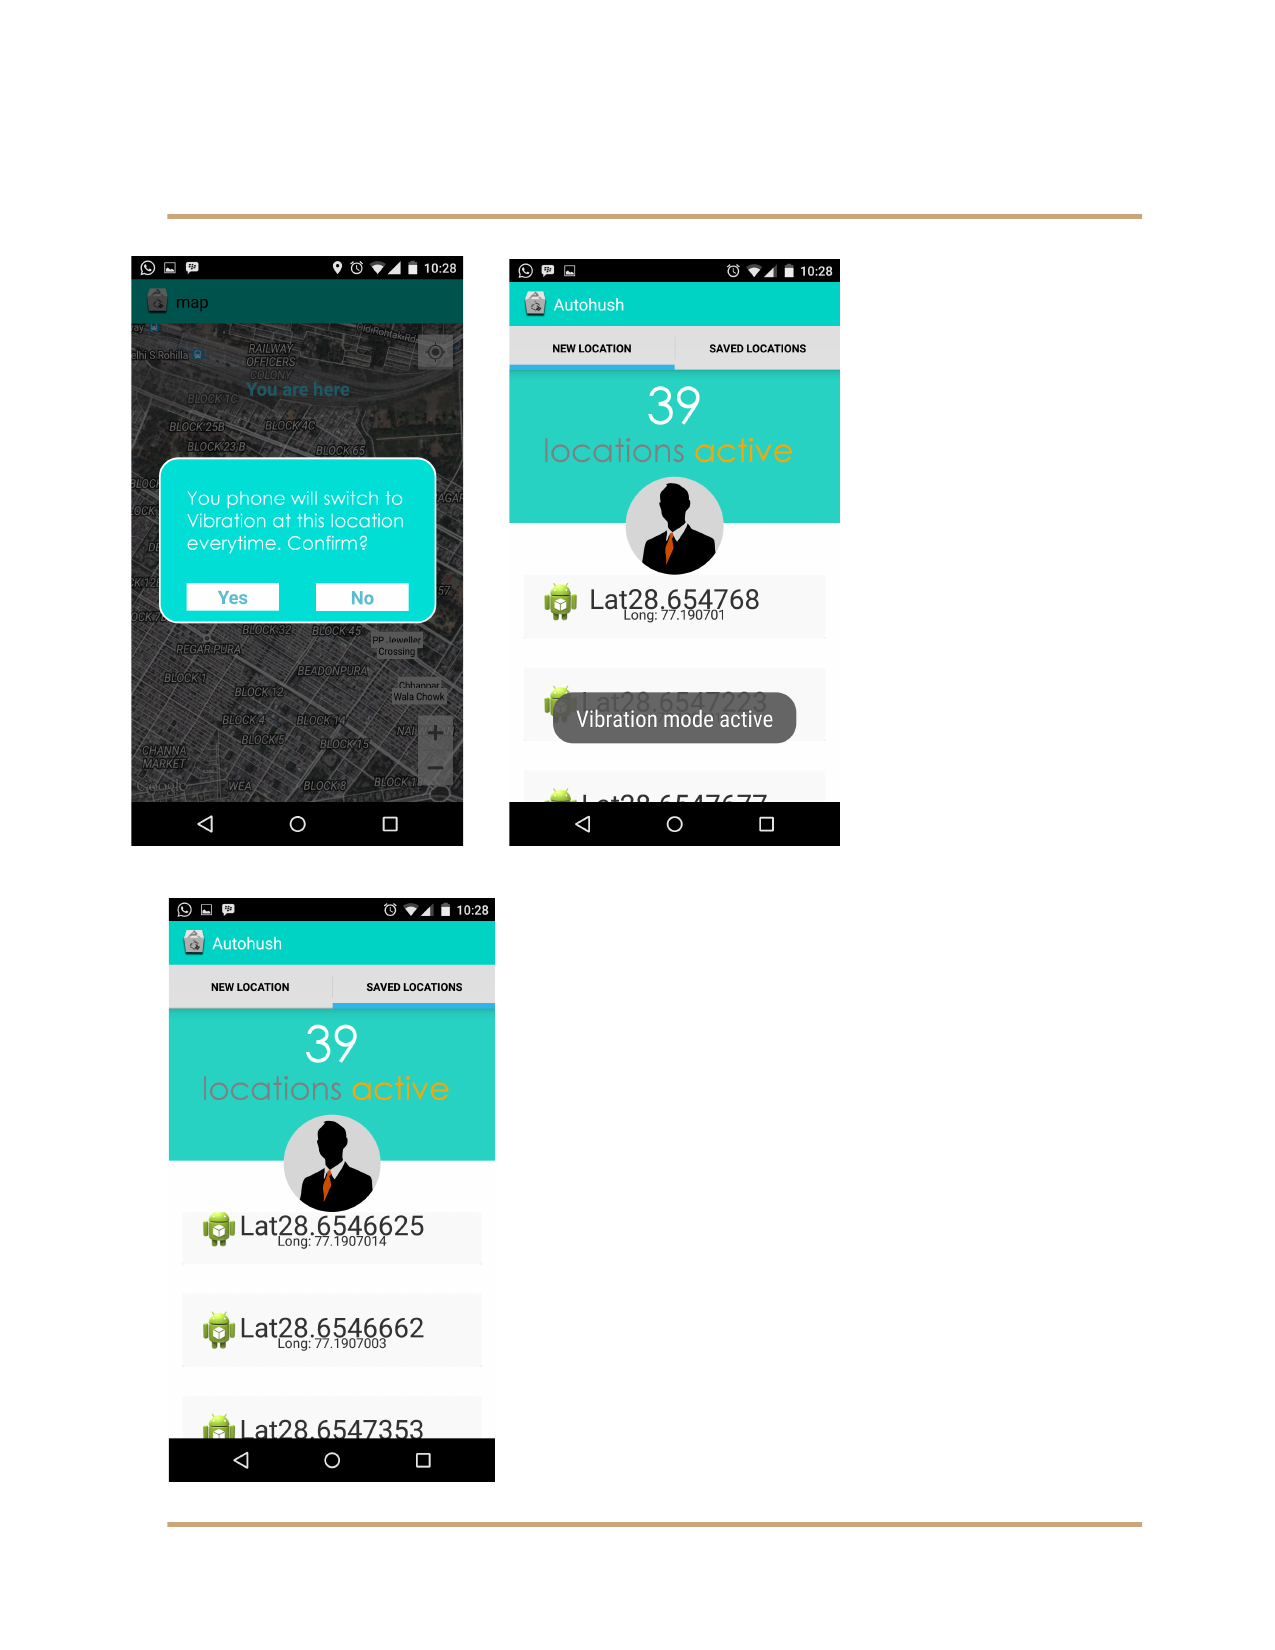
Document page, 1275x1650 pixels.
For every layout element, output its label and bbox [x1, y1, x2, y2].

picture [167, 214, 1143, 219]
picture [168, 898, 495, 1482]
picture [131, 256, 464, 846]
picture [167, 1522, 1143, 1527]
picture [509, 259, 840, 846]
